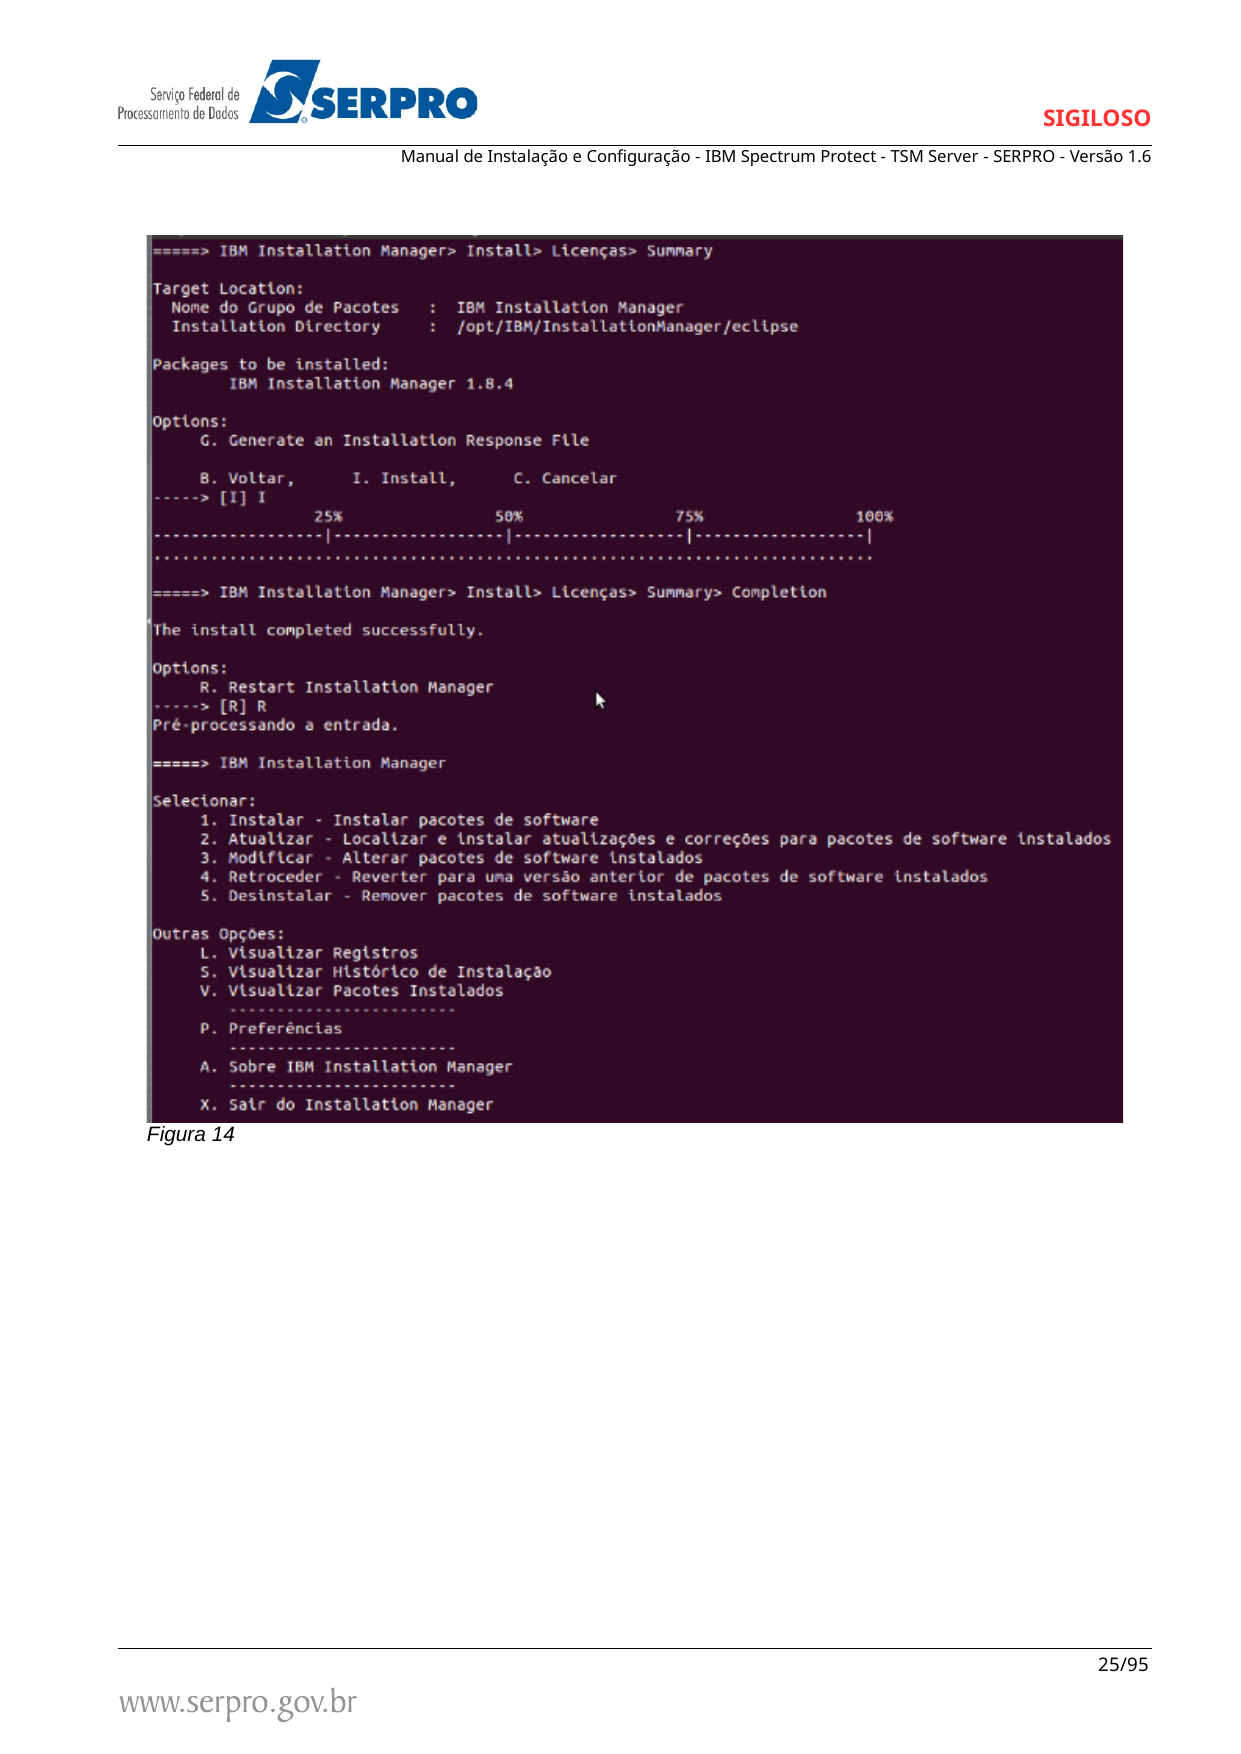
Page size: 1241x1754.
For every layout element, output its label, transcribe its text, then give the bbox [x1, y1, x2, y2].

picture [118, 59, 478, 124]
text Figura 14 [147, 1123, 1123, 1146]
picture [146, 235, 1124, 1123]
